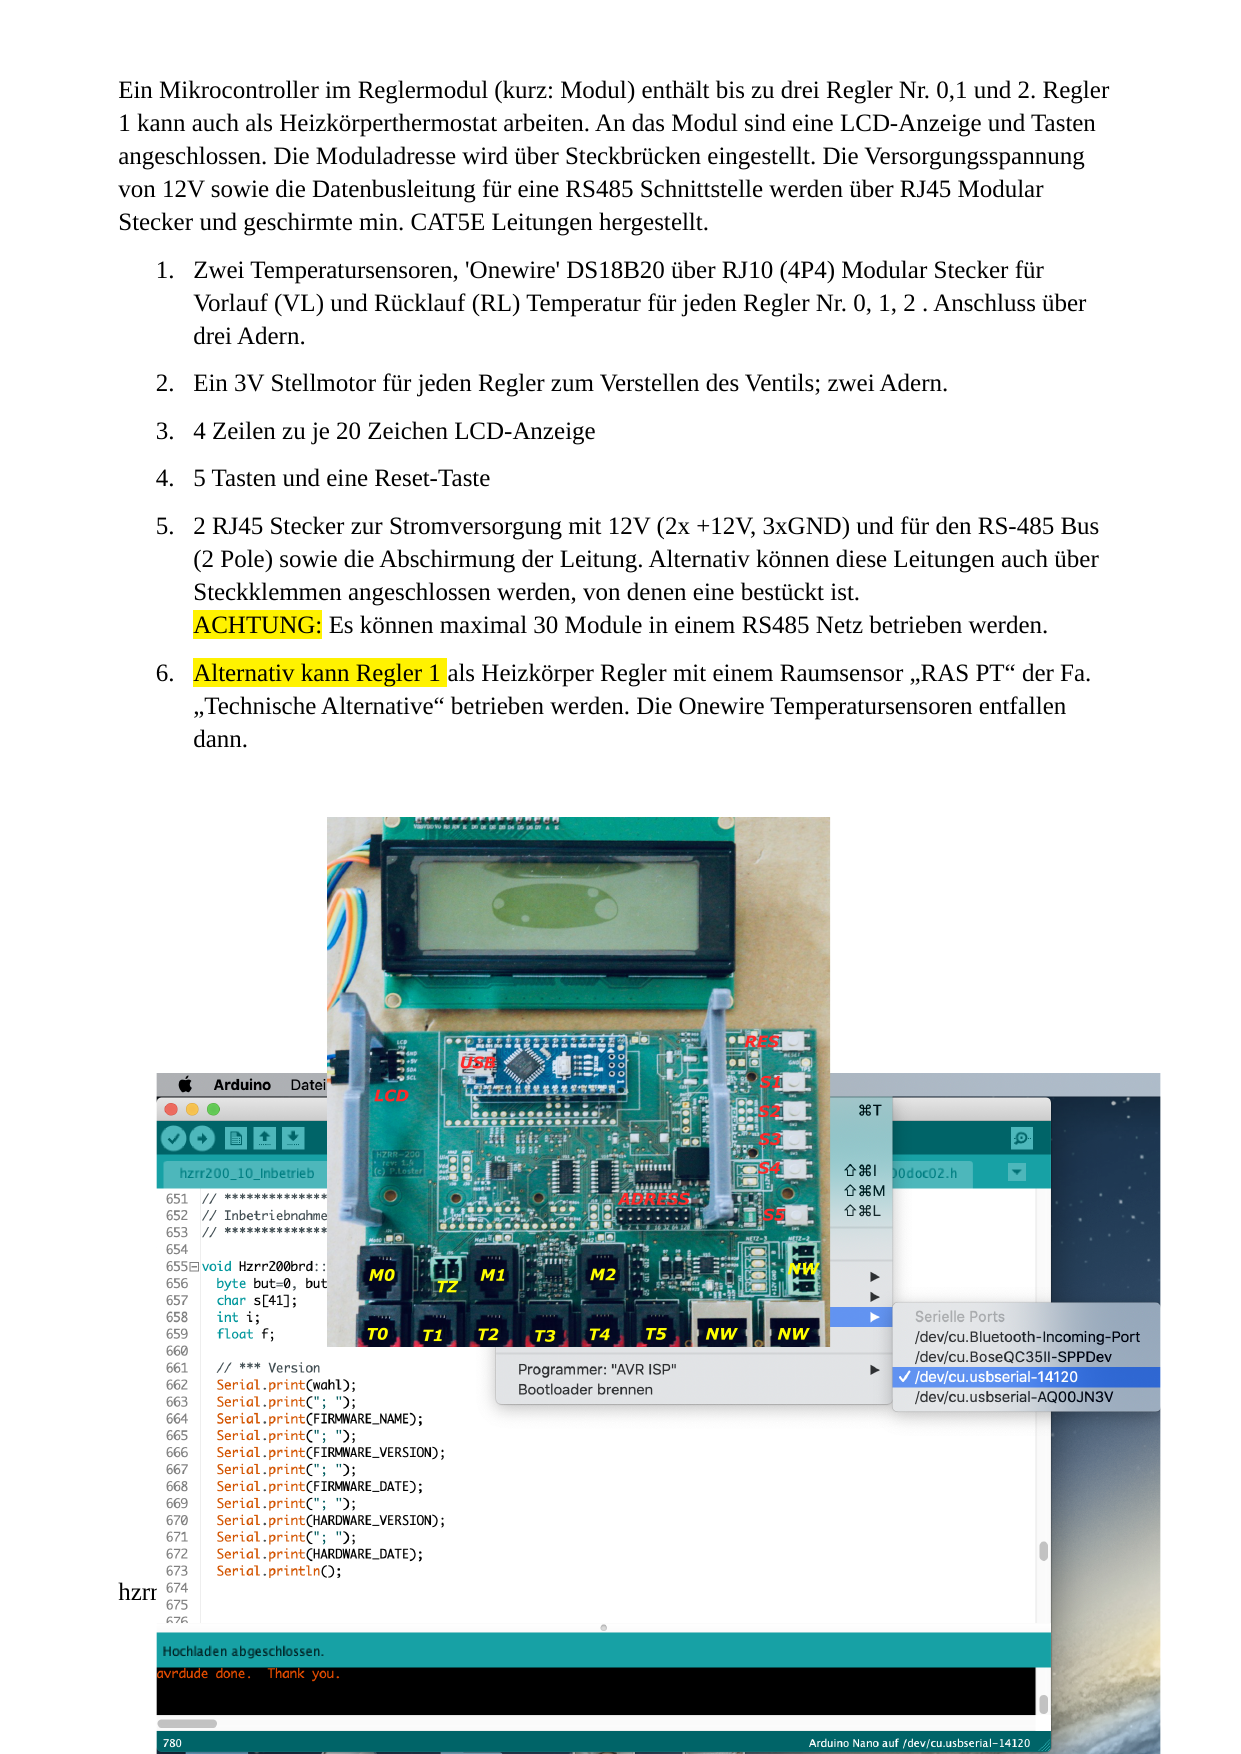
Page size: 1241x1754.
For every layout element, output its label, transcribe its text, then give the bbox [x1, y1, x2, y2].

text Bild 3: Anschlüsse hzrr200 Regler Modul: LCD, USB, M)otor 0...2, T)emperatur 0...5, wobei T1, T3, T5 blau markiert Rücklauf Temperatur sind; TZ)immer, N)etzW)erk, S)chalter, Adressen [327, 794, 830, 817]
list 5 Tasten und eine Reset-Taste [156, 463, 1122, 492]
text Ein Mikrocontroller im Reglermodul (kurz: Modul) enthält bis zu drei Regler Nr. 0,1 und 2. Regler 1 kann auch als Heizkörperthermostat arbeiten. An das Modul sind eine LCD-Anzeige und Tasten angeschlossen. Die Moduladresse wird über Steckbrücken eingestellt. Die Versorgungsspannung von 12V sowie die Datenbusleitung für eine RS485 Schnittstelle werden über RJ45 Modular Stecker und geschirmte min. CAT5E Leitungen hergestellt. [118, 75, 1122, 236]
list 4 Zeilen zu je 20 Zeichen LCD-Anzeige [156, 416, 1122, 445]
list Ein 3V Stellmotor für jeden Regler zum Verstellen des Ventils; zwei Adern. [156, 368, 1122, 397]
list 2 RJ45 Stecker zur Stromversorgung mit 12V (2x +12V, 3xGND) und für den RS-485 Bus (2 Pole) sowie die Abschirmung der Leitung. Alternativ können diese Leitungen auch über Steckklemmen angeschlossen werden, von denen eine bestückt ist. ACHTUNG: Es können maximal 30 Module in einem RS485 Netz betrieben werden. [156, 511, 1122, 639]
list Zwei Temperatursensoren, 'Onewire' DS18B20 über RJ10 (4P4) Modular Stecker für Vorlauf (VL) und Rücklauf (RL) Temperatur für jeden Regler Nr. 0, 1, 2 . Anschluss über drei Adern. [156, 255, 1122, 349]
list Alternativ kann Regler 1 als Heizkörper Regler mit einem Raumsensor „RAS PT“ der Fa. „Technische Alternative“ betrieben werden. Die Onewire Temperatursensoren entfallen dann. [156, 658, 1122, 753]
